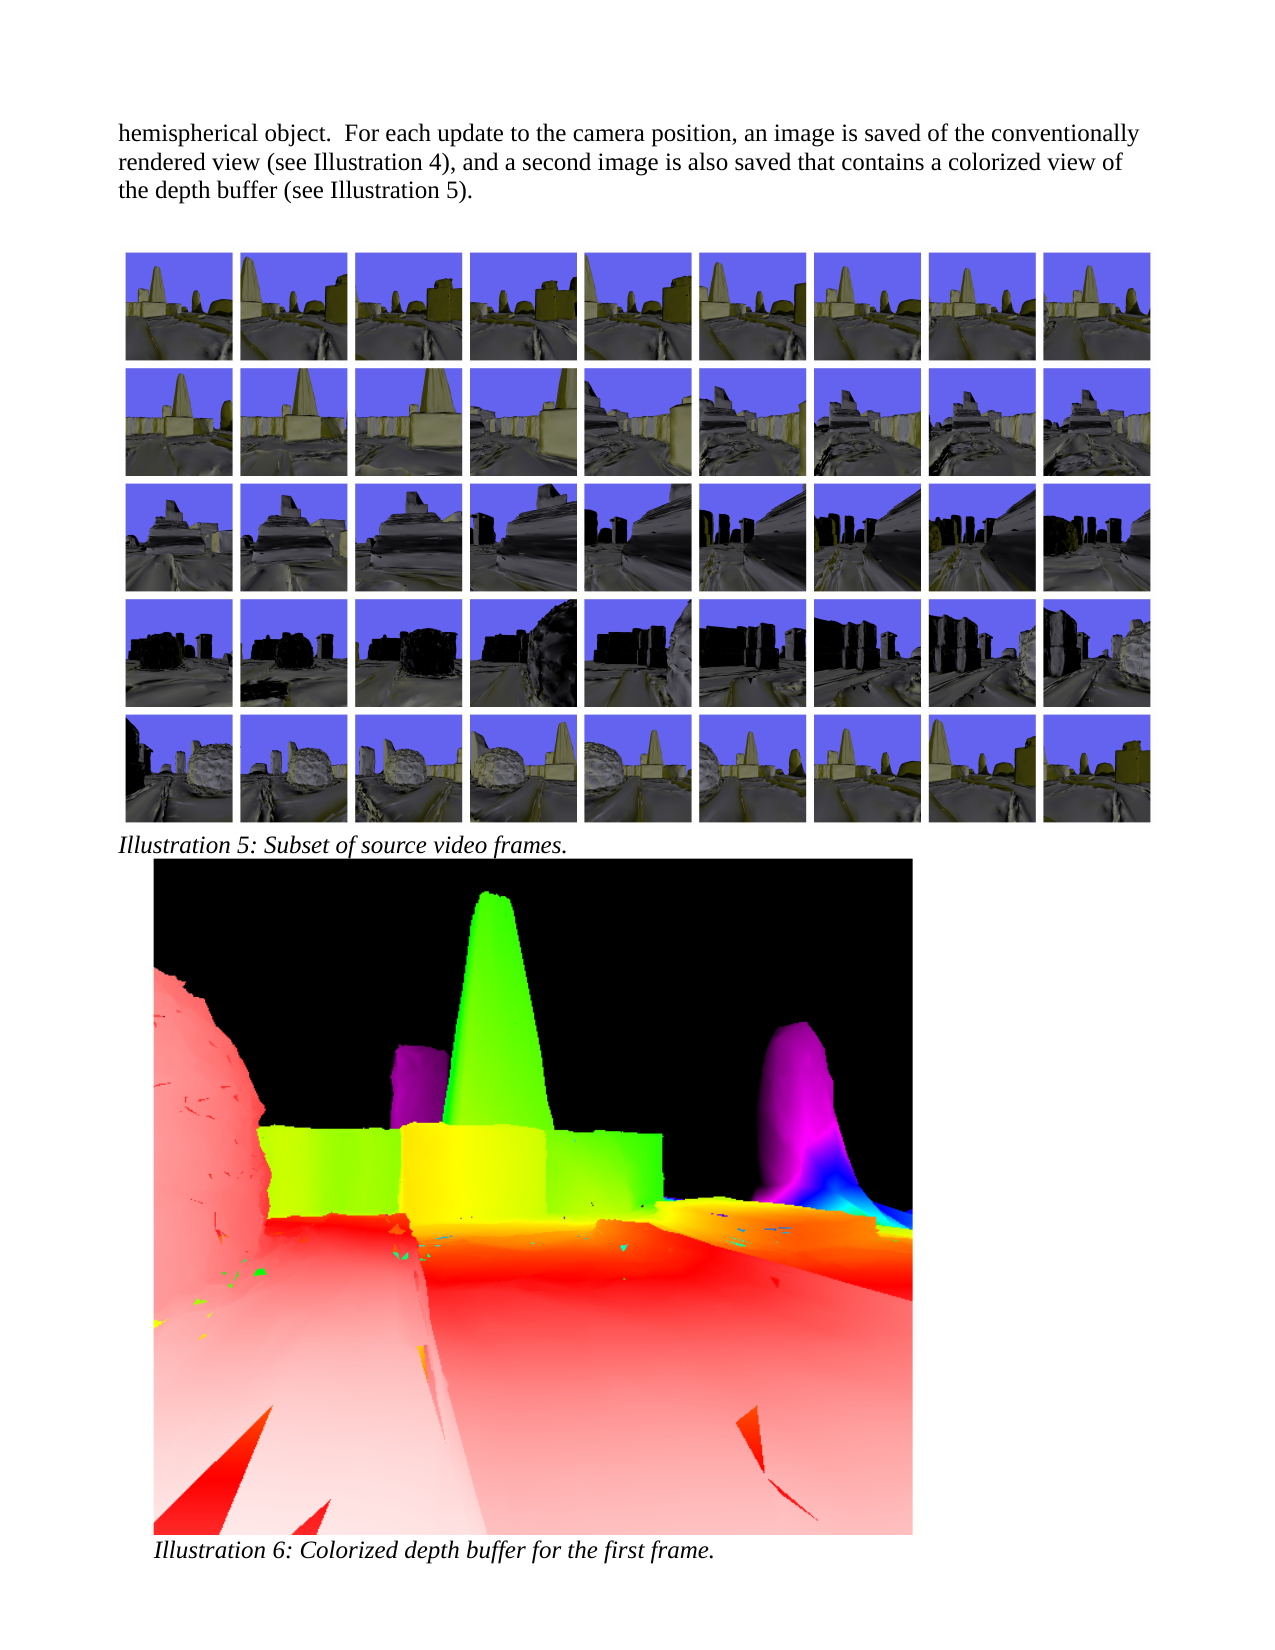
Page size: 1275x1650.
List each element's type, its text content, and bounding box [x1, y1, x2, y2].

text Illustration 6: Colorized depth buffer for the first frame. [153, 859, 1036, 1564]
text hemispherical object. For each update to the camera position, an image is saved of the conventionally rendered view (see Illustration 4), and a second image is also saved that contains a colorized view of the depth buffer (see Illustration 5). [118, 118, 1157, 204]
text Illustration 5: Subset of source video frames. [118, 830, 1157, 859]
picture [153, 859, 913, 1535]
picture [118, 245, 1158, 830]
